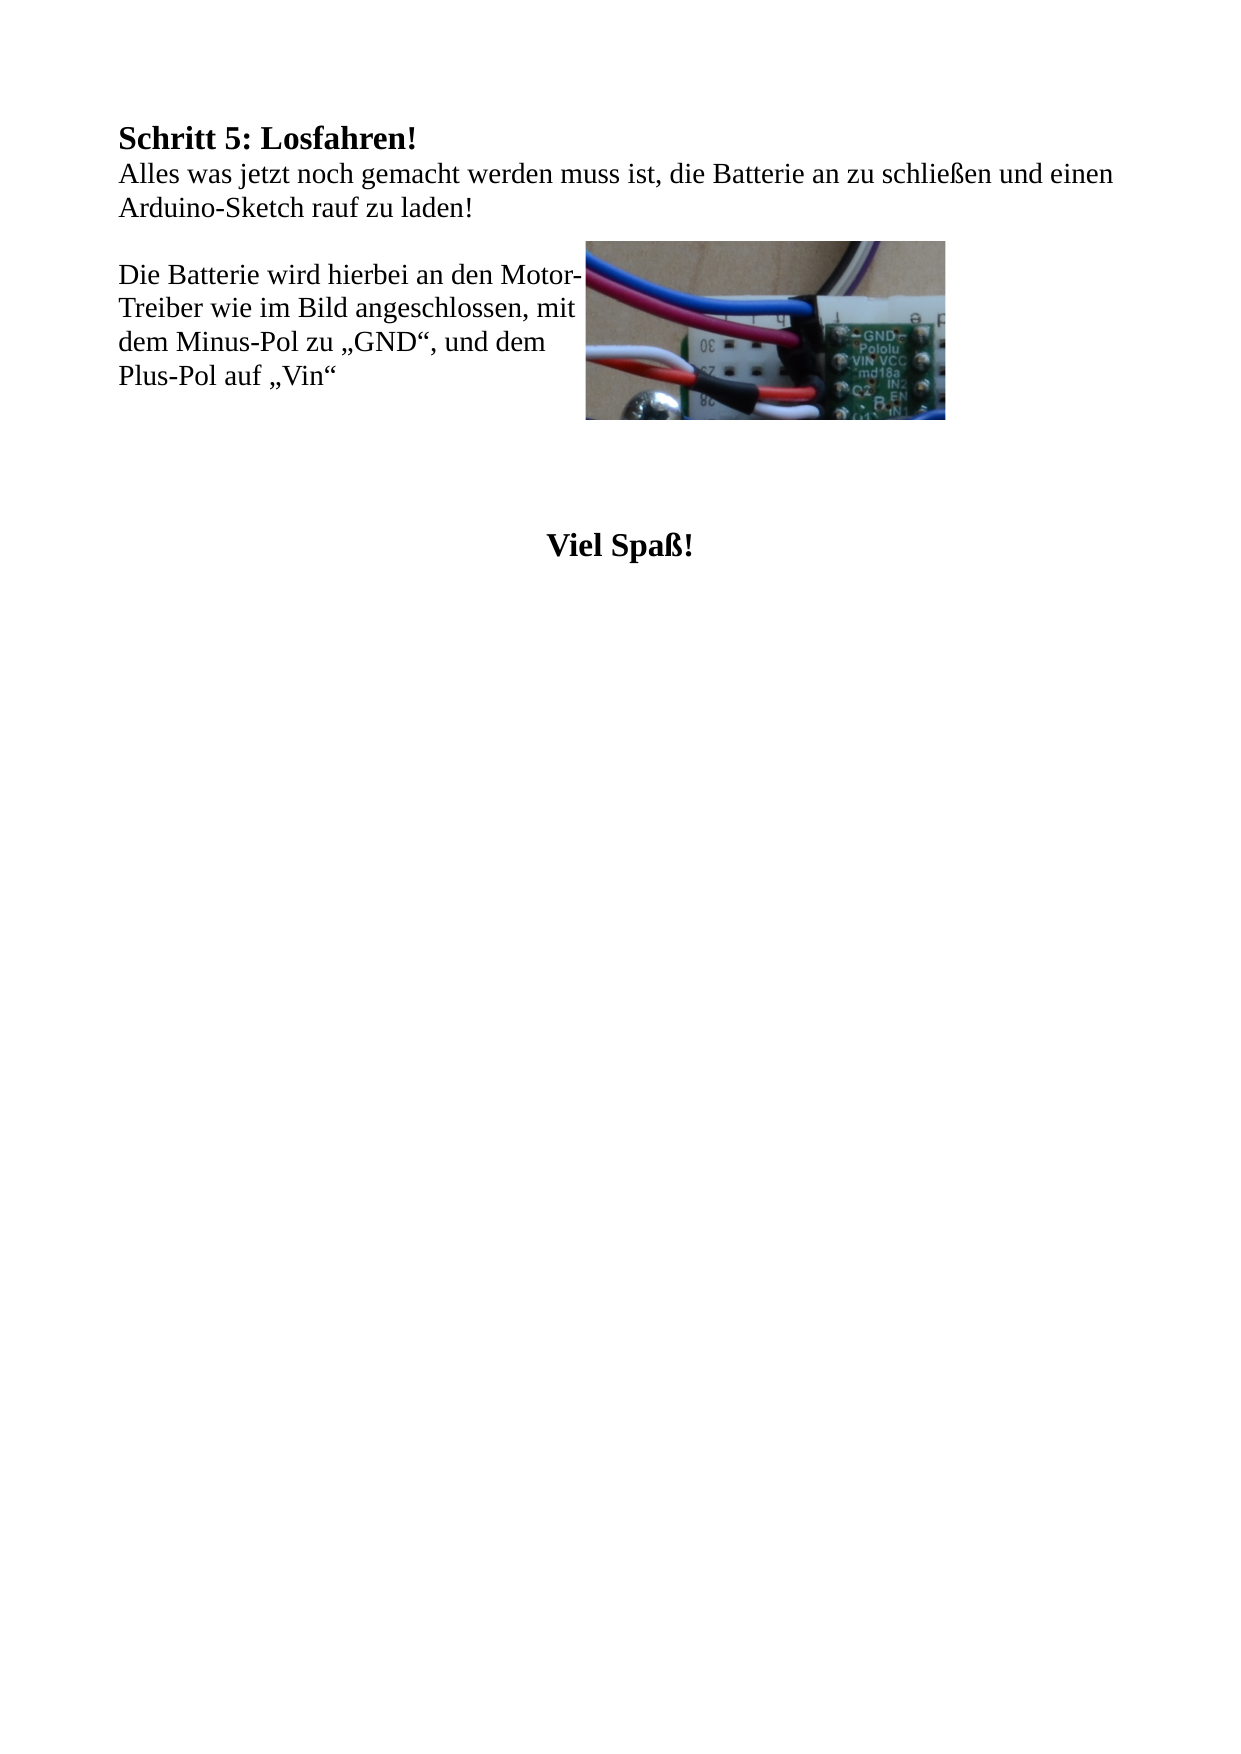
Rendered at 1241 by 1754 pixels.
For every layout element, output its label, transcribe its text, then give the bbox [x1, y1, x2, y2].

text Die Batterie wird hierbei an den Motor-Treiber wie im Bild angeschlossen, mit dem Minus-Pol zu „GND“, und dem Plus-Pol auf „Vin“ [118, 257, 585, 391]
text Alles was jetzt noch gemacht werden muss ist, die Batterie an zu schließen und einen Arduino-Sketch rauf zu laden! [118, 156, 1122, 223]
picture [585, 241, 946, 420]
text Viel Spaß! [118, 525, 1122, 564]
text Schritt 5: Losfahren! [118, 118, 1122, 156]
text [946, 257, 1122, 391]
